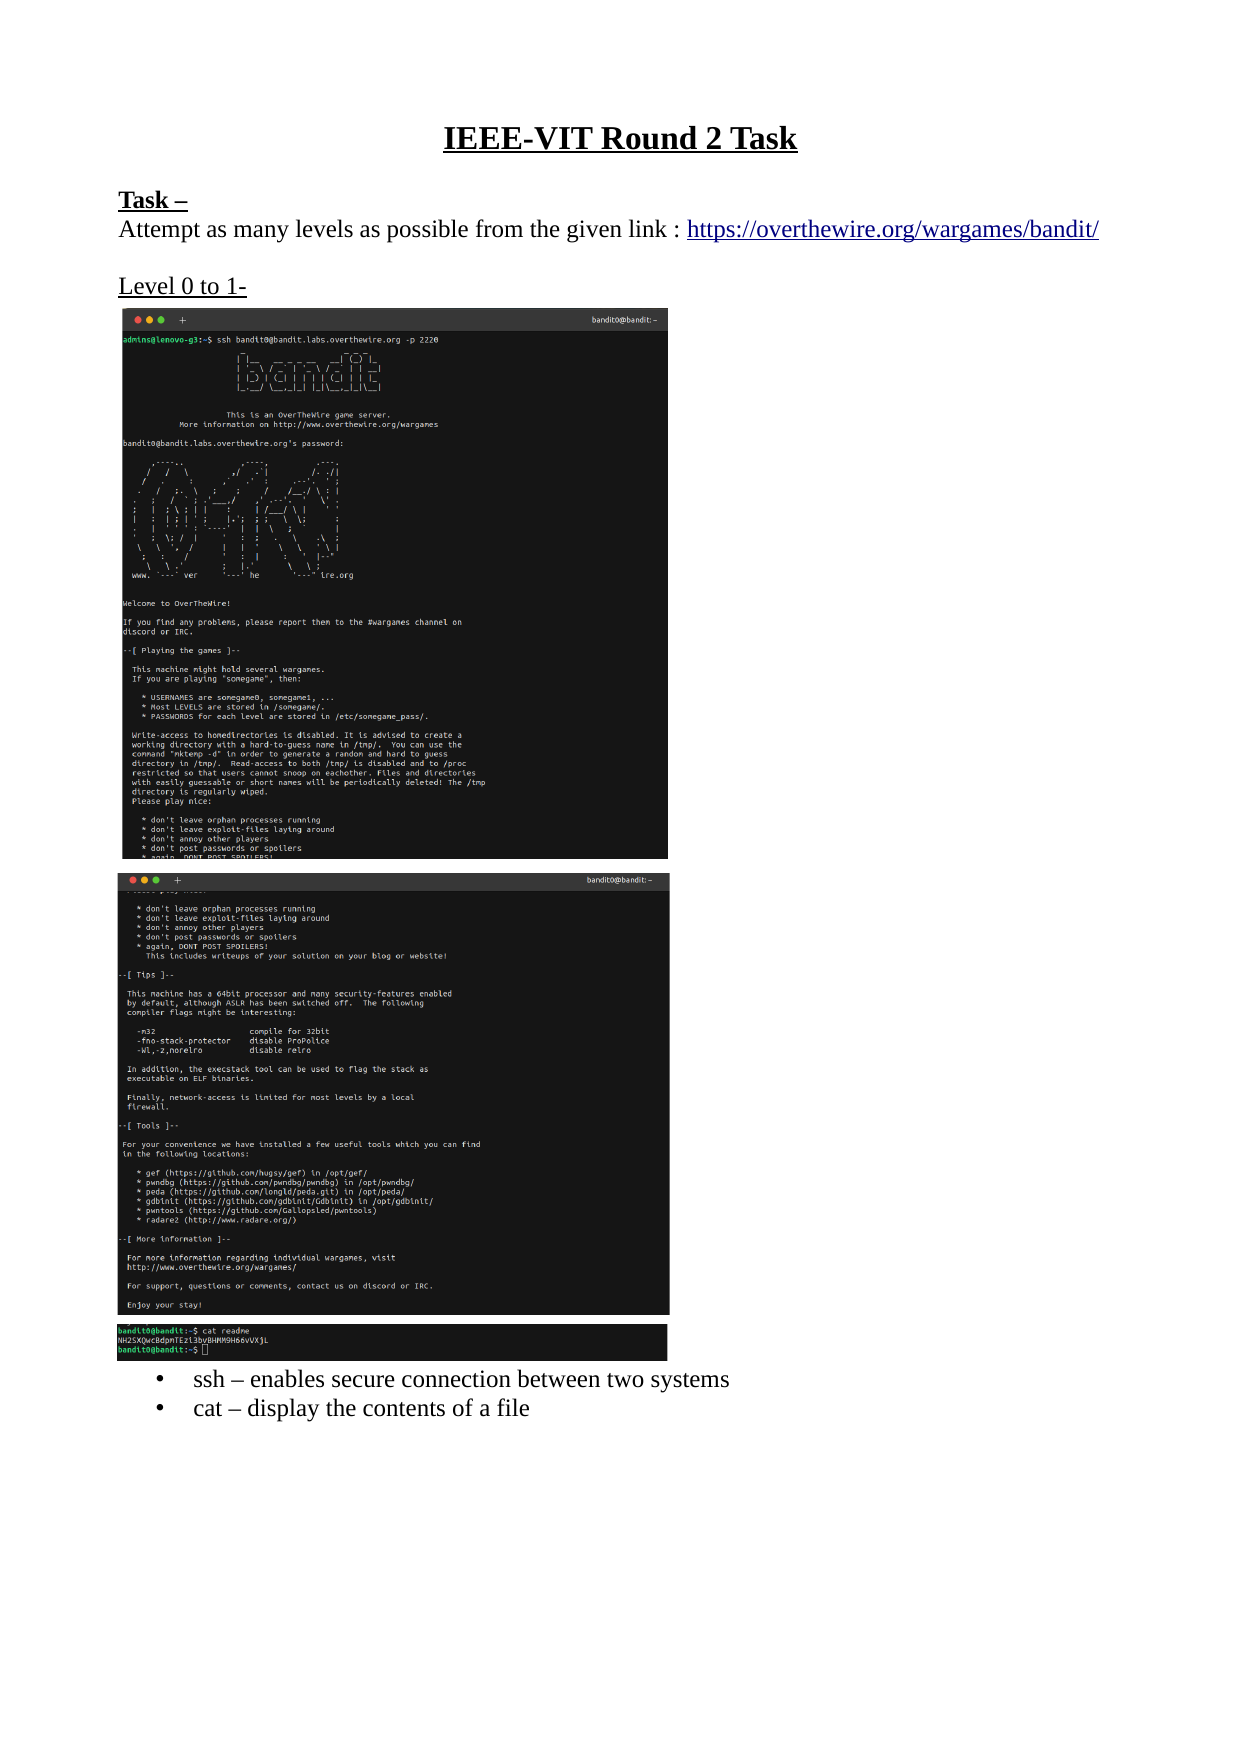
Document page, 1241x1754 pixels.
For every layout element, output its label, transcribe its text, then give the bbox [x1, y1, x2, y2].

list ssh – enables secure connection between two systems [156, 1364, 1122, 1393]
text Level 0 to 1- [118, 271, 1122, 300]
text IEEE-VIT Round 2 Task [118, 118, 1122, 156]
text Attempt as many levels as possible from the given link : https://overthewire.org/wargames/bandit/ [118, 214, 1122, 243]
list cat – display the contents of a file [156, 1393, 1122, 1421]
text Task – [118, 185, 1122, 214]
